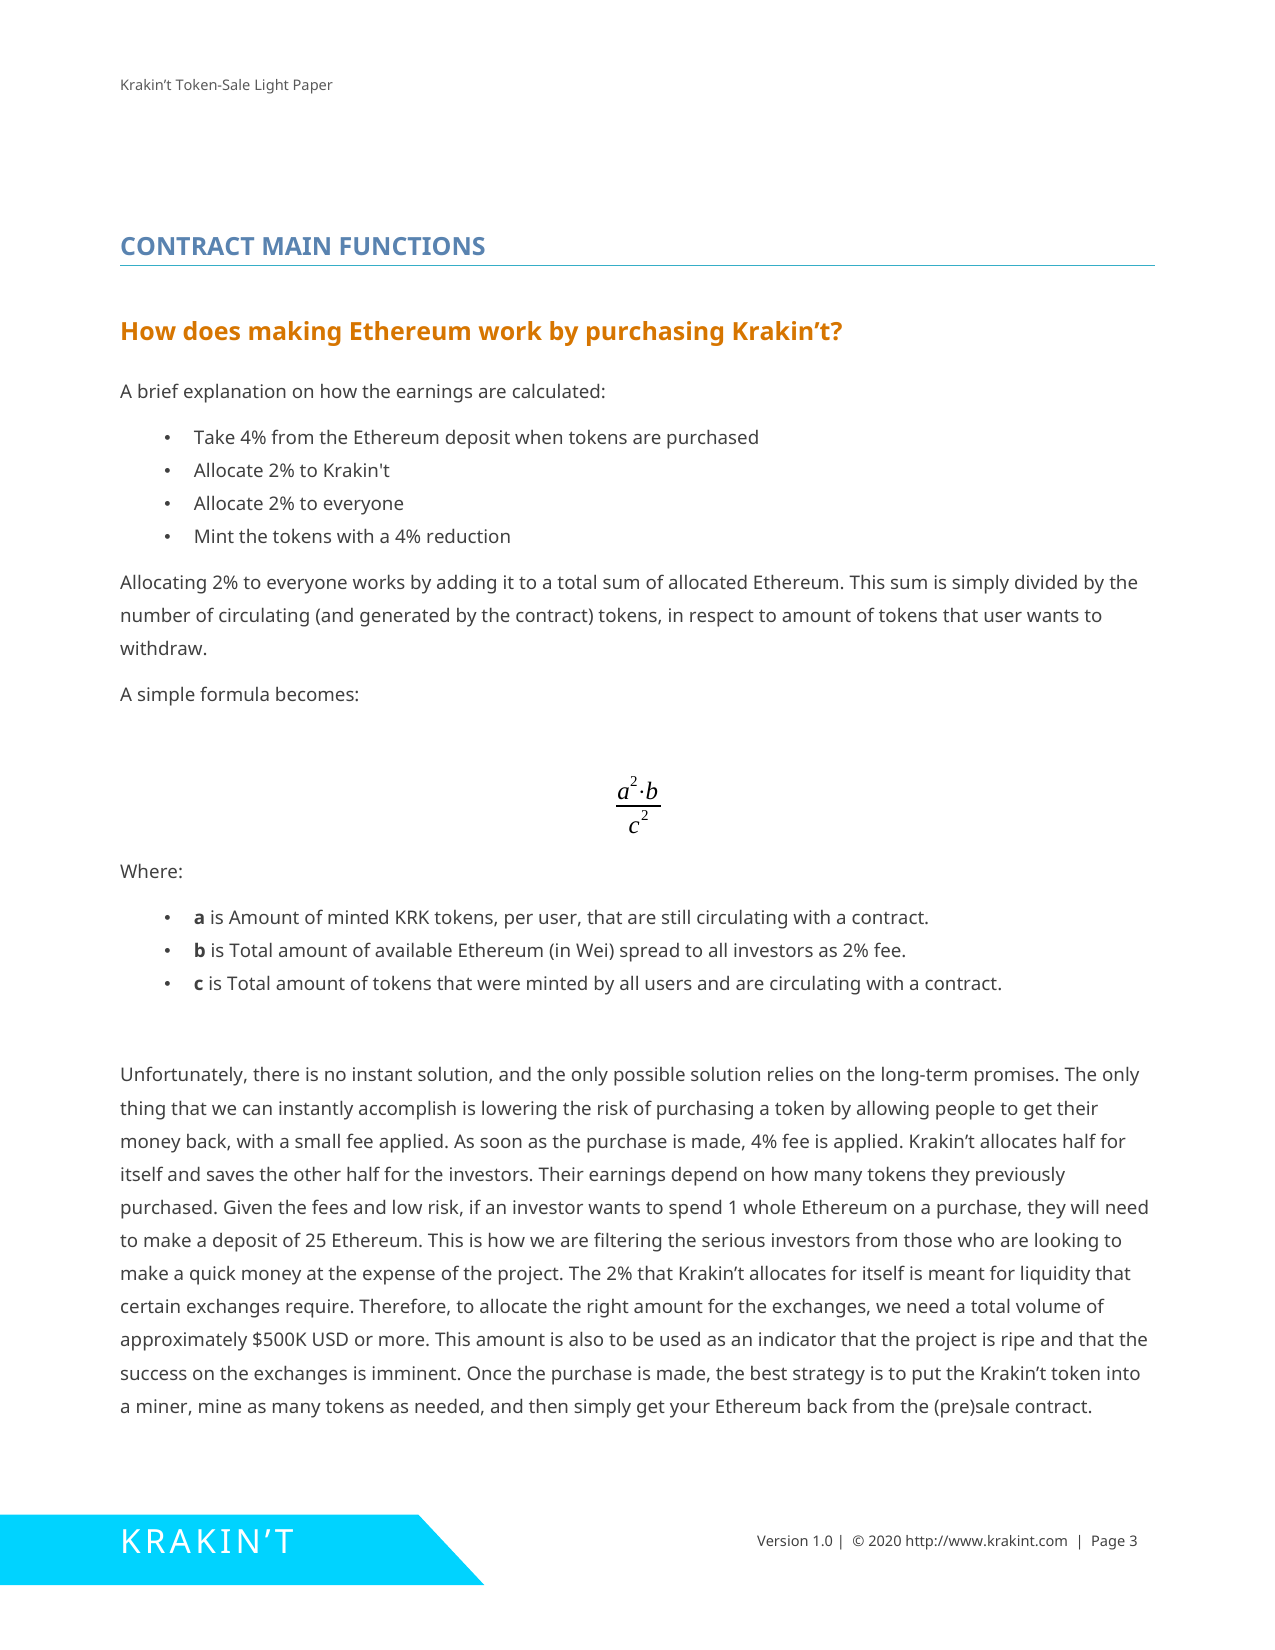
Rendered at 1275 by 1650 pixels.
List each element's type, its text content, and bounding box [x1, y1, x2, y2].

text How does making Ethereum work by purchasing Krakin’t? [120, 313, 1155, 348]
subtitle Contract Main functions [120, 229, 1155, 265]
list Mint the tokens with a 4% reduction [164, 524, 1155, 549]
list Allocate 2% to everyone [164, 491, 1155, 516]
text Allocating 2% to everyone works by adding it to a total sum of allocated Ethereum. This sum is simply divided by the number of circulating (and generated by the contract) tokens, in respect to amount of tokens that user wants to withdraw. [120, 569, 1155, 661]
text A simple formula becomes: [120, 681, 1155, 707]
list Take 4% from the Ethereum deposit when tokens are purchased [164, 424, 1155, 450]
list c is Total amount of tokens that were minted by all users and are circulating with a contract. [164, 970, 1155, 996]
text Unfortunately, there is no instant solution, and the only possible solution relies on the long-term promises. The only thing that we can instantly accomplish is lowering the risk of purchasing a token by allowing people to get their money back, with a small fee applied. As soon as the purchase is made, 4% fee is applied. Krakin’t allocates half for itself and saves the other half for the investors. Their earnings depend on how many tokens they previously purchased. Given the fees and low risk, if an investor wants to spend 1 whole Ethereum on a purchase, they will need to make a deposit of 25 Ethereum. This is how we are filtering the serious investors from those who are looking to make a quick money at the expense of the project. The 2% that Krakin’t allocates for itself is meant for liquidity that certain exchanges require. Therefore, to allocate the right amount for the exchanges, we need a total volume of approximately $500K USD or more. This amount is also to be used as an indicator that the project is ripe and that the success on the exchanges is imminent. Once the purchase is made, the best strategy is to put the Krakin’t token into a miner, mine as many tokens as needed, and then simply get your Ethereum back from the (pre)sale contract. [120, 1062, 1155, 1418]
list b is Total amount of available Ethereum (in Wei) spread to all investors as 2% fee. [164, 937, 1155, 963]
list Allocate 2% to Krakin't [164, 457, 1155, 483]
text A brief explanation on how the earnings are calculated: [120, 379, 1155, 404]
text Where: [120, 858, 1155, 884]
list a is Amount of minted KRK tokens, per user, that are still circulating with a contract. [164, 904, 1155, 930]
